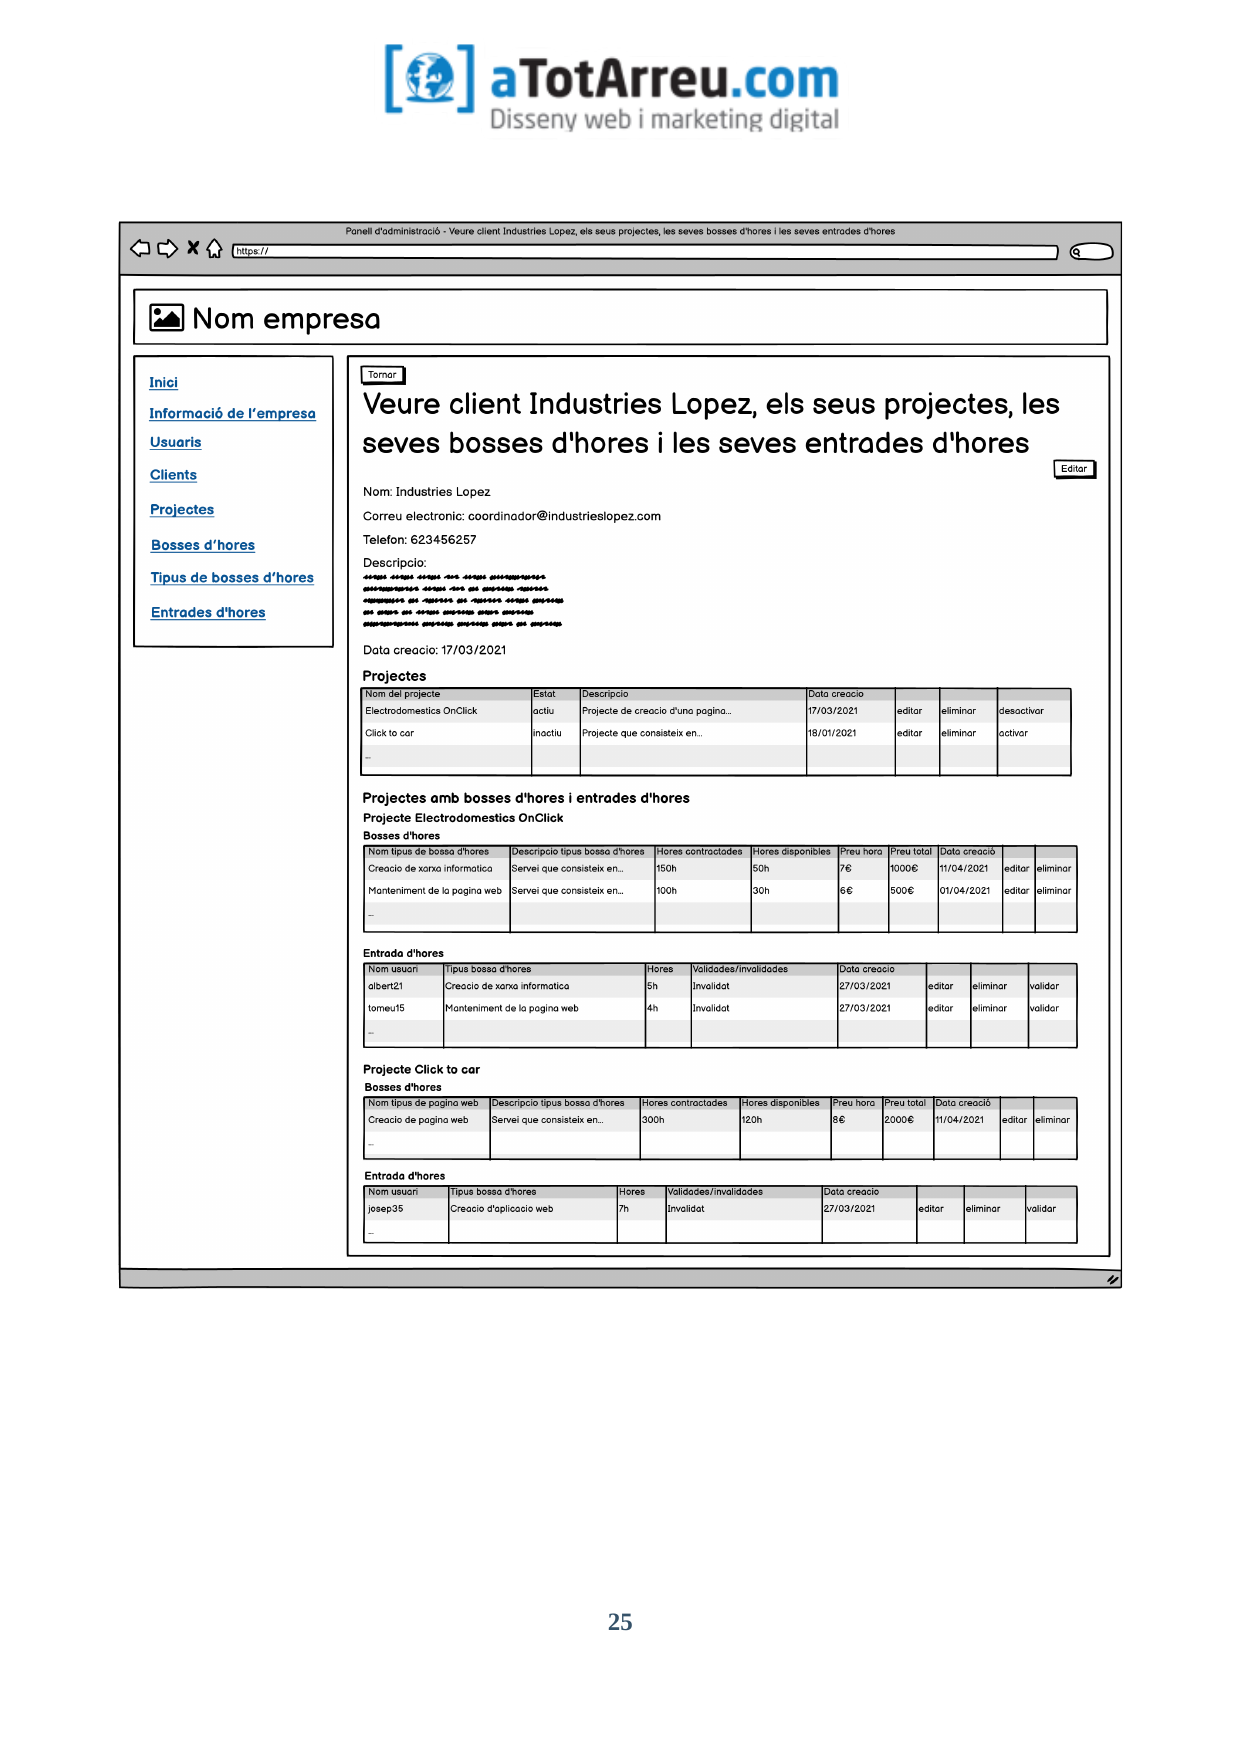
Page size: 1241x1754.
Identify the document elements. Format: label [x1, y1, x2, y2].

picture [118, 221, 1123, 1289]
picture [356, 37, 873, 141]
